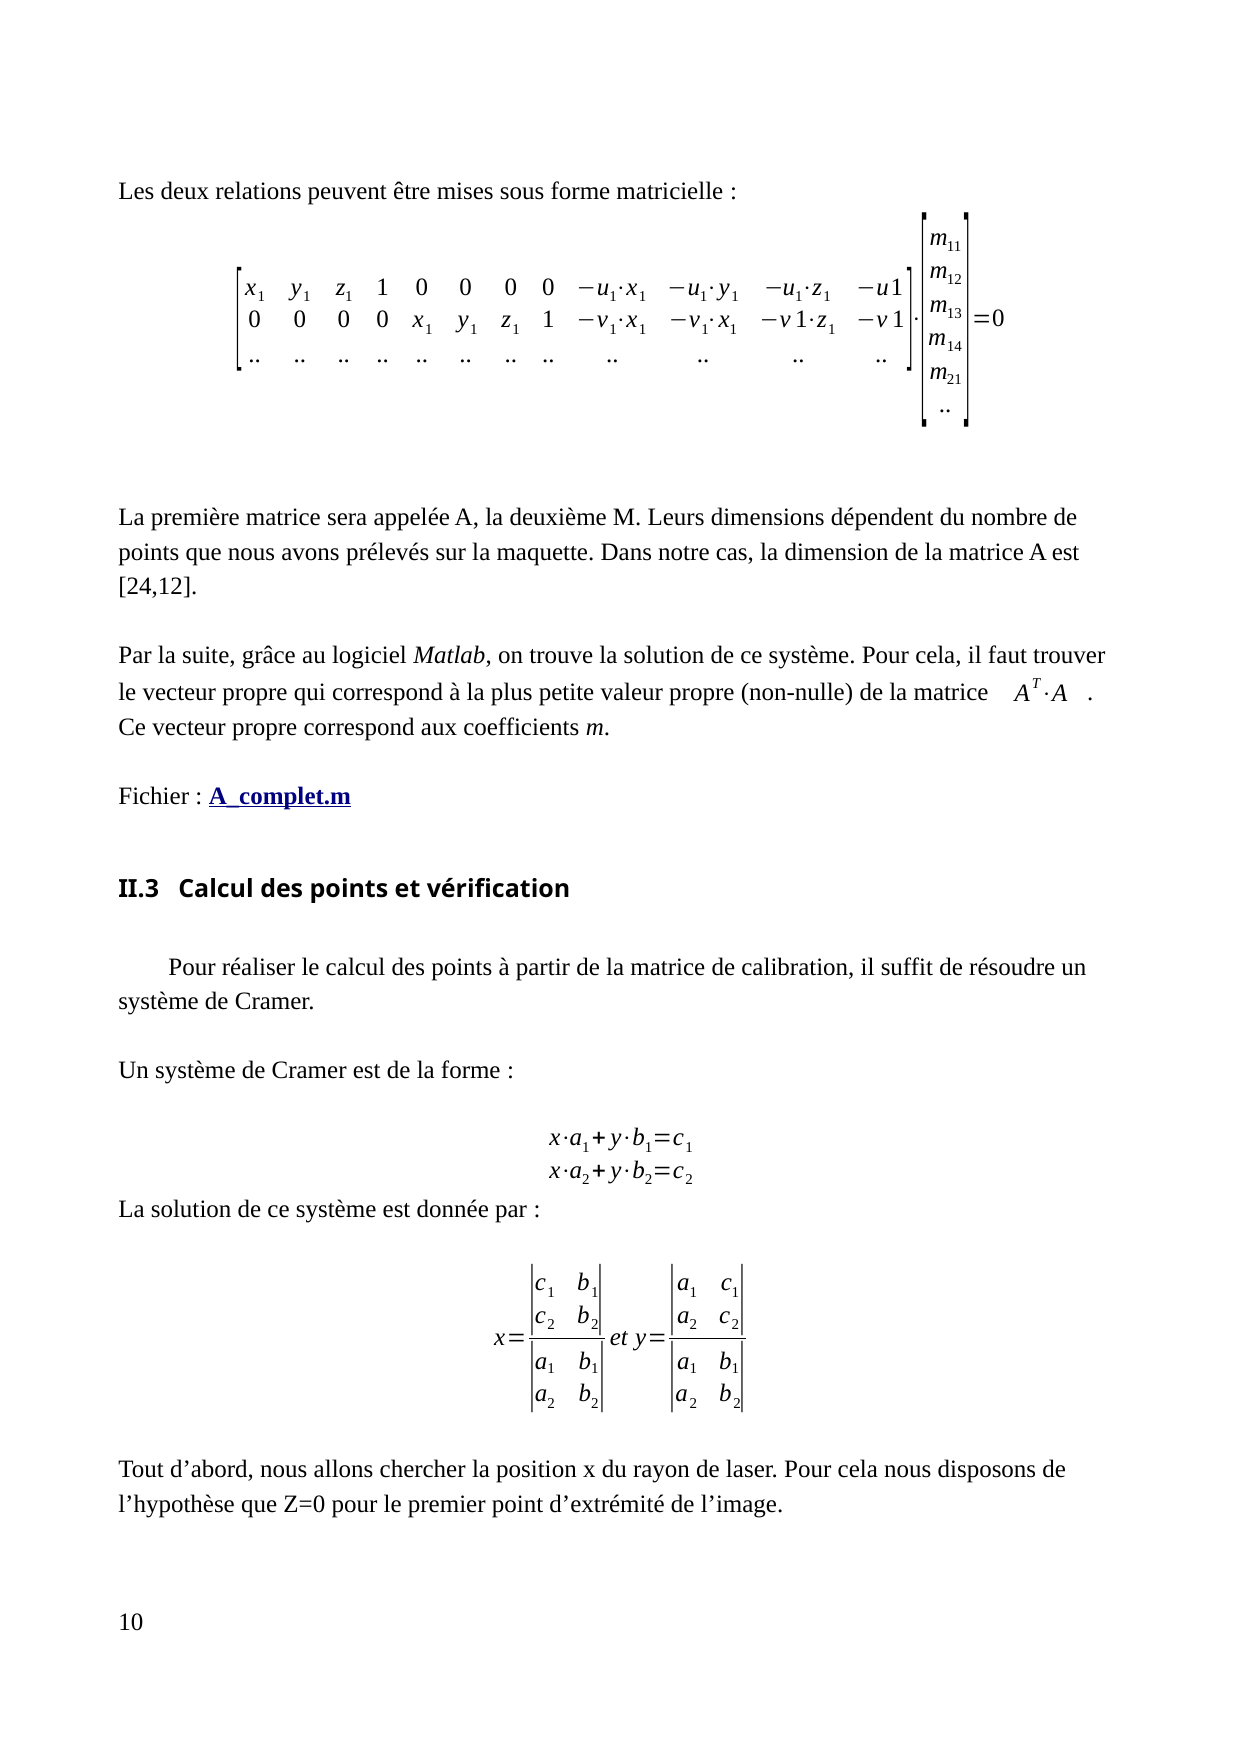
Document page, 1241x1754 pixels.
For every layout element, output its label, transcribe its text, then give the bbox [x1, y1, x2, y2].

text Fichier : A_complet.m [118, 781, 1122, 809]
text La première matrice sera appelée A, la deuxième M. Leurs dimensions dépendent du nombre de points que nous avons prélevés sur la maquette. Dans notre cas, la dimension de la matrice A est [24,12]. [118, 502, 1122, 600]
text Les deux relations peuvent être mises sous forme matricielle : [118, 176, 1122, 205]
text Tout d’abord, nous allons chercher la position x du rayon de laser. Pour cela nous disposons de l’hypothèse que Z=0 pour le premier point d’extrémité de l’image. [118, 1454, 1122, 1518]
text Par la suite, grâce au logiciel Matlab, on trouve la solution de ce système. Pour cela, il faut trouver le vecteur propre qui correspond à la plus petite valeur propre (non-nulle) de la matrice . Ce vecteur propre correspond aux coefficients m. [118, 640, 1122, 741]
text Un système de Cramer est de la forme : [118, 1055, 1122, 1084]
subtitle Calcul des points et vérification [118, 871, 1122, 904]
text La solution de ce système est donnée par : [118, 1194, 1122, 1222]
text Pour réaliser le calcul des points à partir de la matrice de calibration, il suffit de résoudre un système de Cramer. [118, 952, 1122, 1015]
